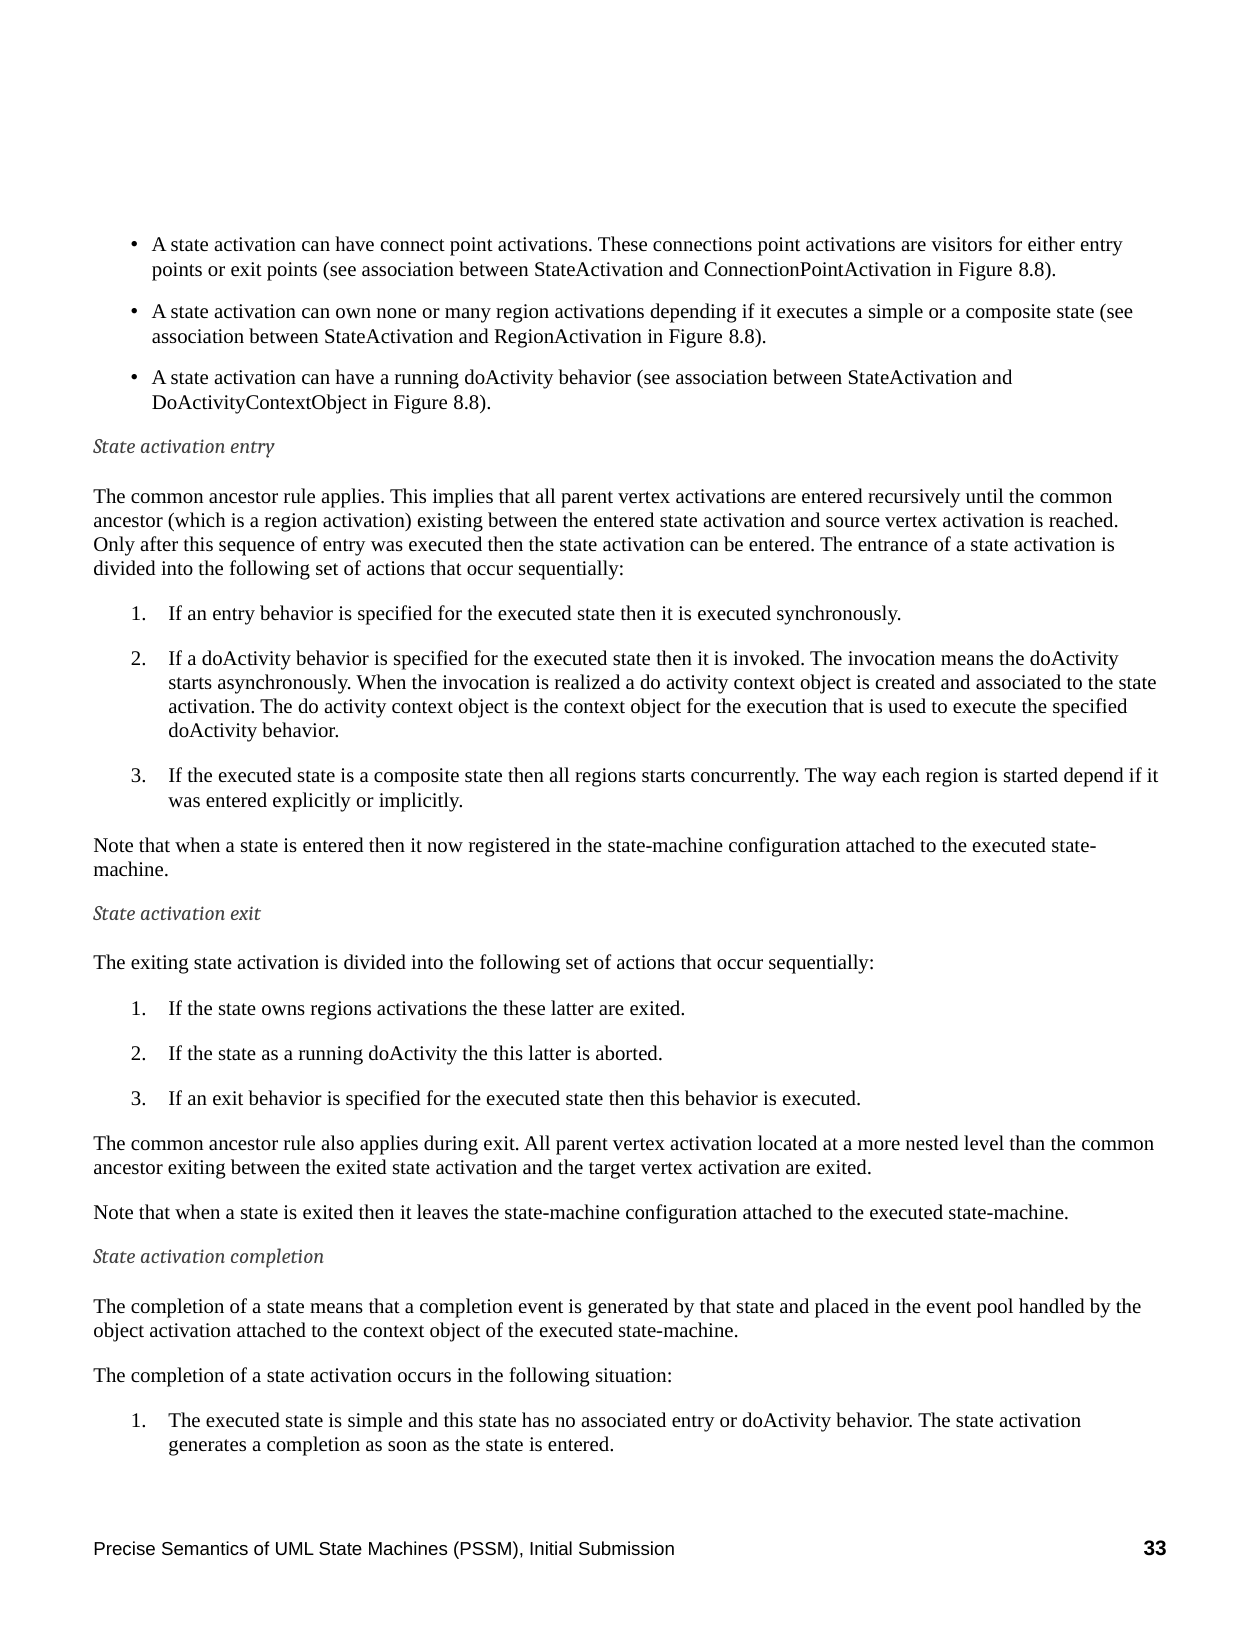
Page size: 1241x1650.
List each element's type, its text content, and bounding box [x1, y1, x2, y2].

list If the state owns regions activations the these latter are exited. [131, 995, 1164, 1019]
subtitle State activation completion [93, 1245, 1164, 1269]
subtitle State activation exit [93, 902, 1164, 926]
text The common ancestor rule also applies during exit. All parent vertex activation located at a more nested level than the common ancestor exiting between the exited state activation and the target vertex activation are exited. [93, 1131, 1164, 1179]
list A state activation can have connect point activations. These connections point activations are visitors for either entry points or exit points (see association between StateActivation and ConnectionPointActivation in Figure 8.8). [131, 231, 1164, 281]
subtitle State activation entry [93, 435, 1164, 459]
list If an entry behavior is specified for the executed state then it is executed synchronously. [131, 601, 1164, 625]
list A state activation can have a running doActivity behavior (see association between StateActivation and DoActivityContextObject in Figure 8.8). [131, 364, 1164, 414]
text Note that when a state is exited then it leaves the state-machine configuration attached to the executed state-machine. [93, 1200, 1164, 1224]
list If a doActivity behavior is specified for the executed state then it is invoked. The invocation means the doActivity starts asynchronously. When the invocation is realized a do activity context object is created and associated to the state activation. The do activity context object is the context object for the execution that is used to execute the specified doActivity behavior. [131, 646, 1164, 742]
list A state activation can own none or many region activations depending if it executes a simple or a composite state (see association between StateActivation and RegionActivation in Figure 8.8). [131, 298, 1164, 348]
list If an exit behavior is specified for the executed state then this behavior is executed. [131, 1086, 1164, 1110]
text Note that when a state is entered then it now registered in the state-machine configuration attached to the executed state-machine. [93, 833, 1164, 881]
text The completion of a state activation occurs in the following situation: [93, 1363, 1164, 1387]
text The common ancestor rule applies. This implies that all parent vertex activations are entered recursively until the common ancestor (which is a region activation) existing between the entered state activation and source vertex activation is reached. Only after this sequence of entry was executed then the state activation can be entered. The entrance of a state activation is divided into the following set of actions that occur sequentially: [93, 484, 1164, 580]
text The completion of a state means that a completion event is generated by that state and placed in the event pool handled by the object activation attached to the context object of the executed state-machine. [93, 1293, 1164, 1342]
list The executed state is simple and this state has no associated entry or doActivity behavior. The state activation generates a completion as soon as the state is entered. [131, 1408, 1164, 1456]
list If the state as a running doActivity the this latter is aborted. [131, 1041, 1164, 1064]
list If the executed state is a composite state then all regions starts concurrently. The way each region is started depend if it was entered explicitly or implicitly. [131, 763, 1164, 812]
text The exiting state activation is divided into the following set of actions that occur sequentially: [93, 950, 1164, 974]
